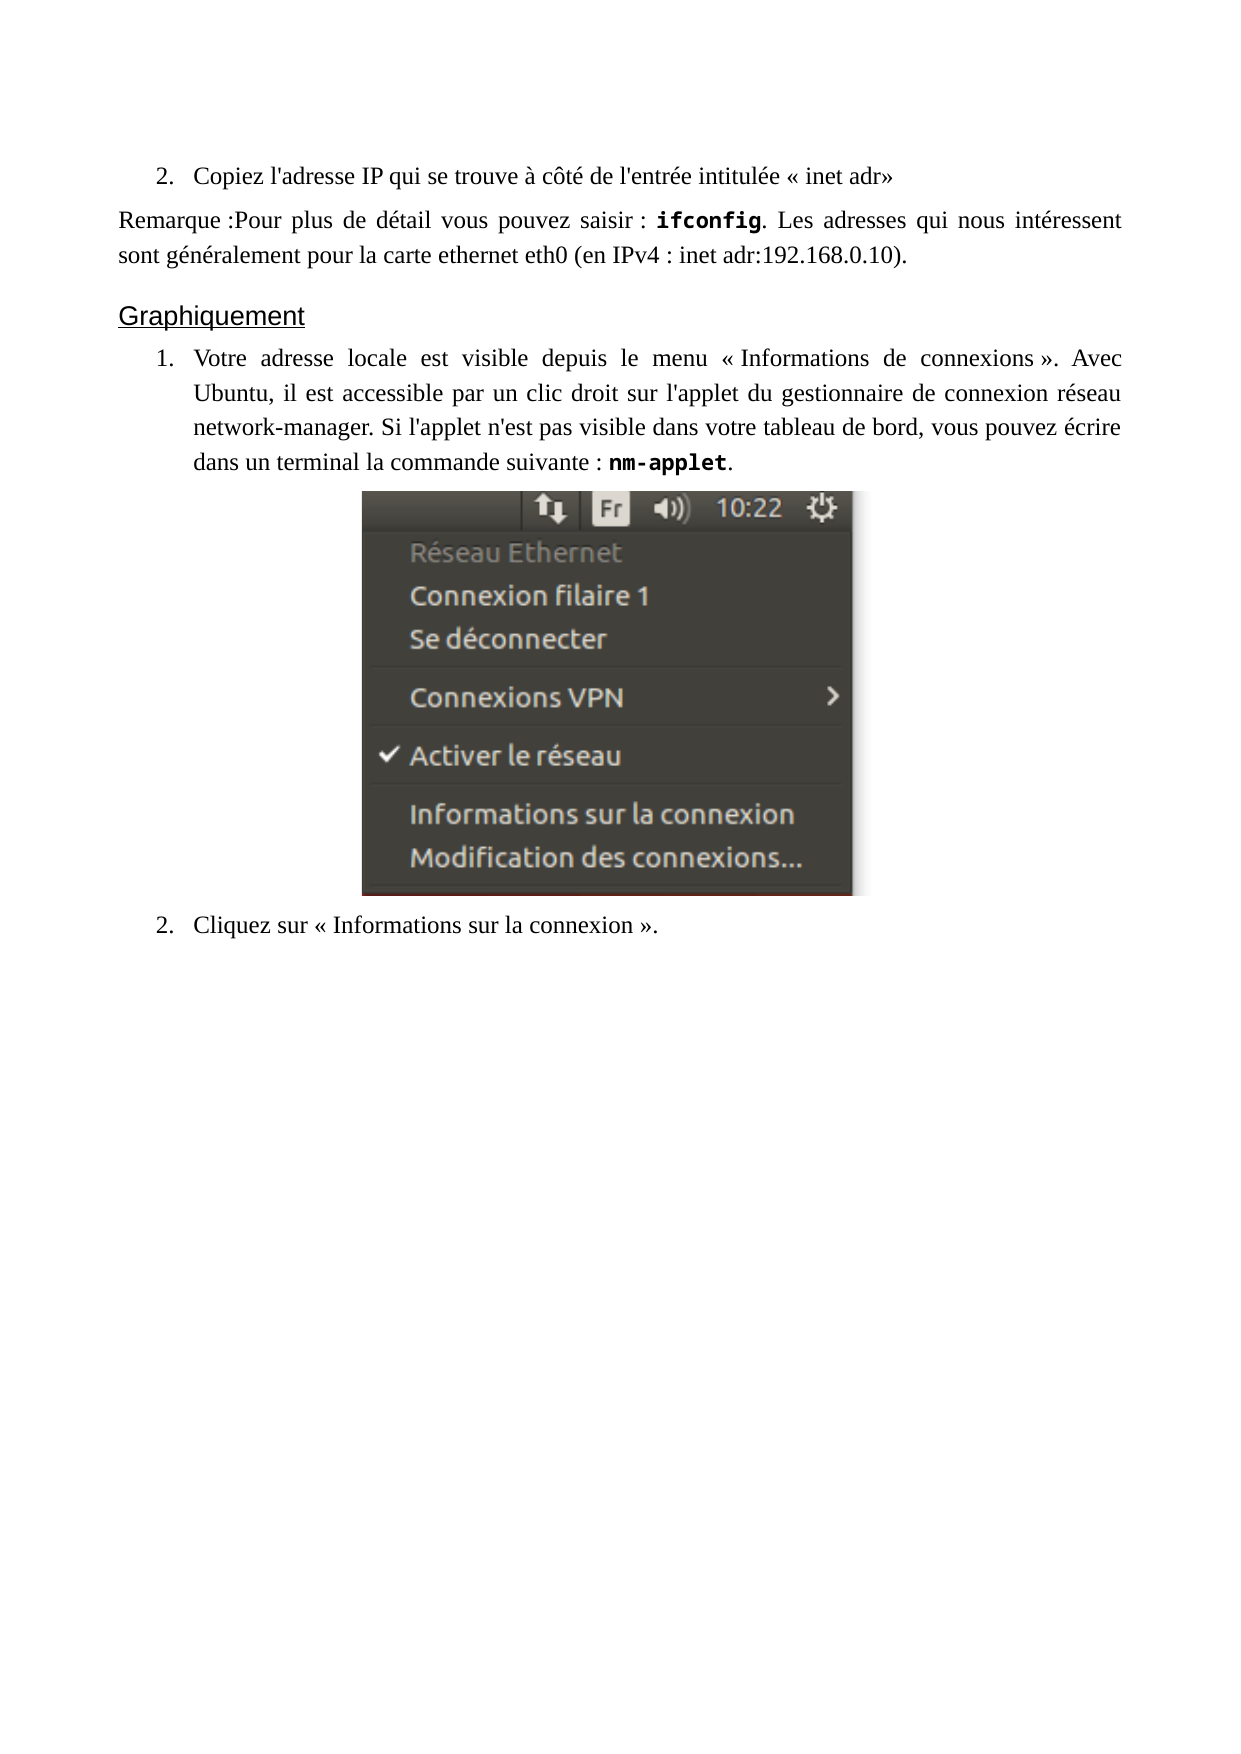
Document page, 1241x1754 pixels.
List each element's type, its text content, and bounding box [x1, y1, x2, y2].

text Remarque :Pour plus de détail vous pouvez saisir : ifconfig. Les adresses qui nous intéressent sont généralement pour la carte ethernet eth0 (en IPv4 : inet adr:192.168.0.10). [118, 205, 1122, 269]
subtitle Graphiquement [118, 300, 1122, 331]
picture [361, 491, 879, 896]
list Copiez l'adresse IP qui se trouve à côté de l'entrée intitulée « inet adr» [156, 161, 1122, 190]
list Cliquez sur « Informations sur la connexion ». [156, 910, 1122, 939]
list Votre adresse locale est visible depuis le menu « Informations de connexions ». Avec Ubuntu, il est accessible par un clic droit sur l'applet du gestionnaire de connexion réseau network-manager. Si l'applet n'est pas visible dans votre tableau de bord, vous pouvez écrire dans un terminal la commande suivante : nm-applet. [156, 343, 1122, 477]
